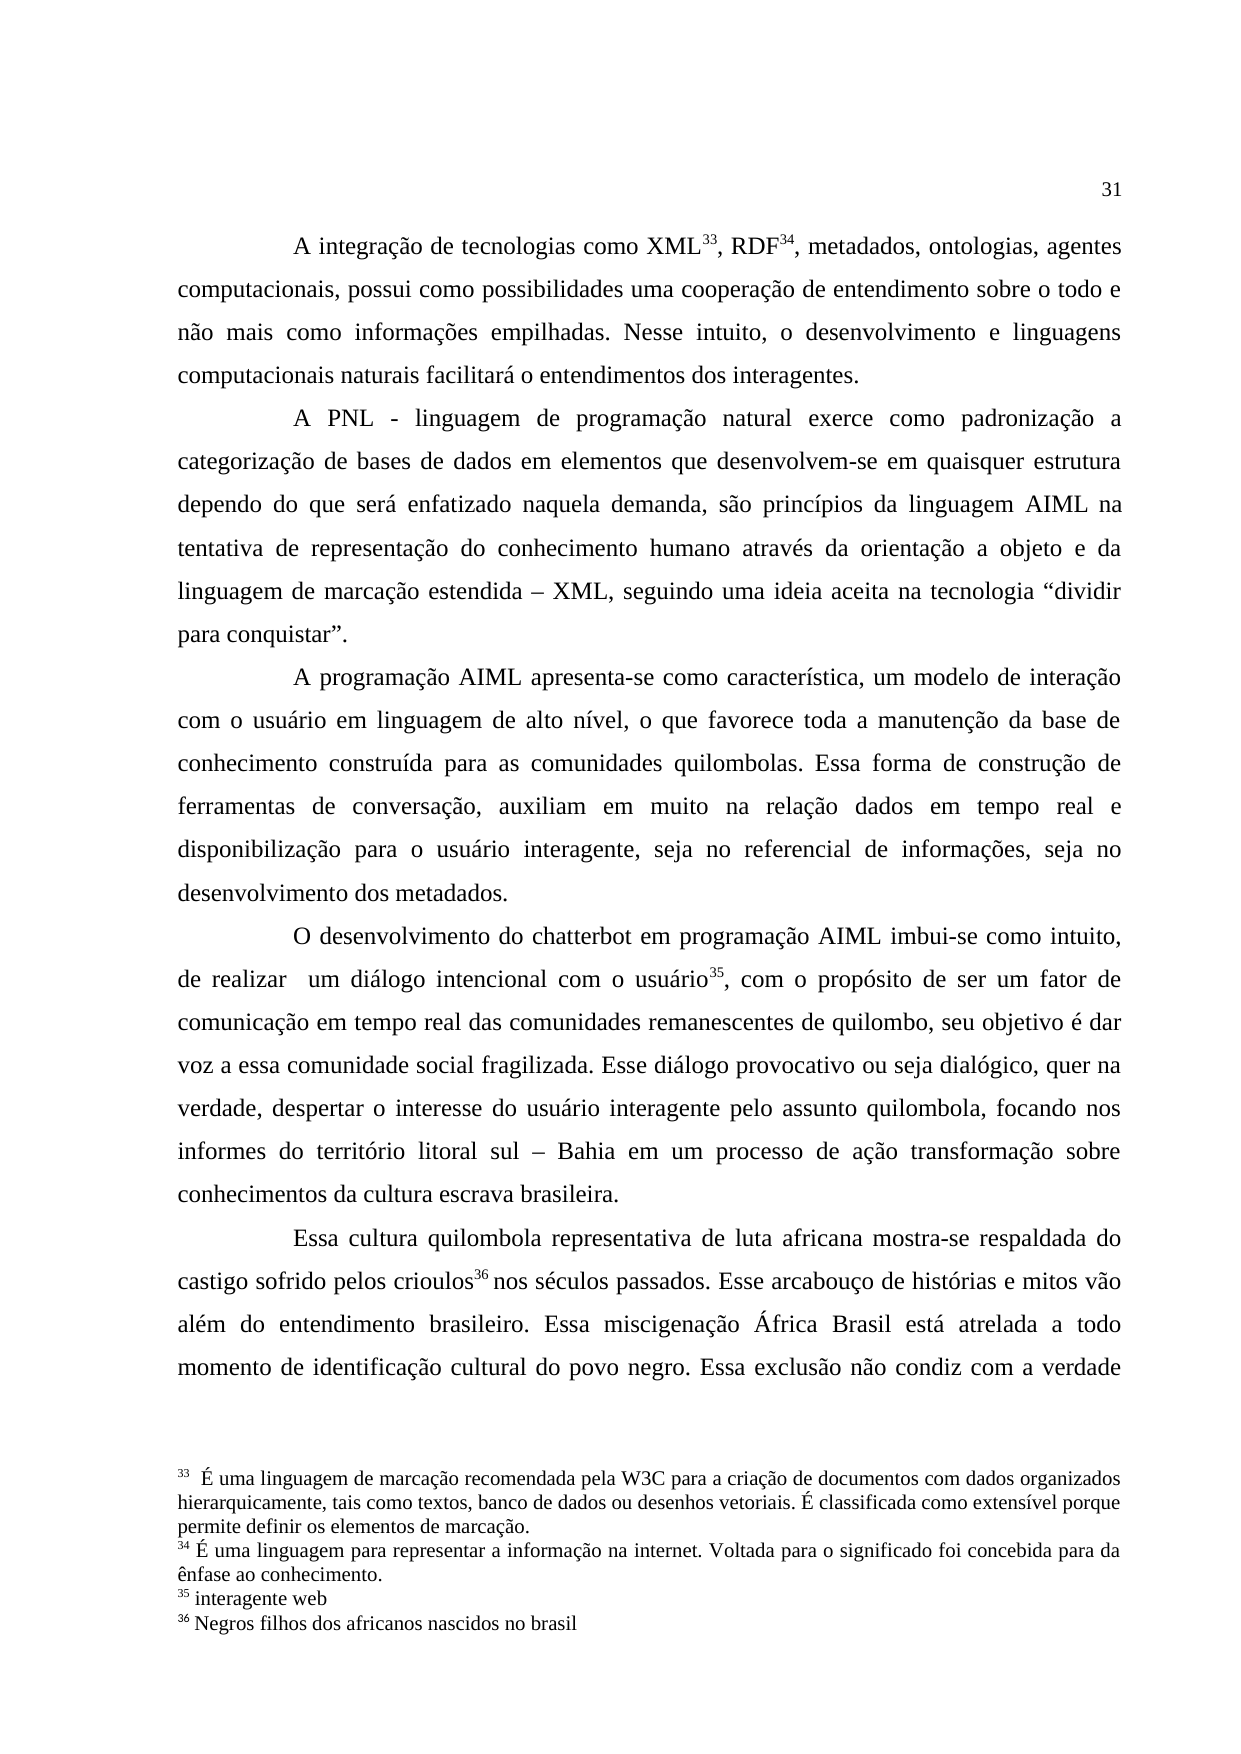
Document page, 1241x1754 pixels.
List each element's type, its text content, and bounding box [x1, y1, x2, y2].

text É uma linguagem de marcação recomendada pela W3C para a criação de documentos com dados organizados hierarquicamente, tais como textos, banco de dados ou desenhos vetoriais. É classificada como extensível porque permite definir os elementos de marcação. [177, 1466, 1122, 1538]
text Negros filhos dos africanos nascidos no brasil [177, 1610, 1122, 1636]
text A integração de tecnologias como XML, RDF, metadados, ontologias, agentes computacionais, possui como possibilidades uma cooperação de entendimento sobre o todo e não mais como informações empilhadas. Nesse intuito, o desenvolvimento e linguagens computacionais naturais facilitará o entendimentos dos interagentes. [177, 231, 1122, 389]
text É uma linguagem para representar a informação na internet. Voltada para o significado foi concebida para da ênfase ao conhecimento. [177, 1538, 1122, 1586]
text A PNL - linguagem de programação natural exerce como padronização a categorização de bases de dados em elementos que desenvolvem-se em quaisquer estrutura dependo do que será enfatizado naquela demanda, são princípios da linguagem AIML na tentativa de representação do conhecimento humano através da orientação a objeto e da linguagem de marcação estendida – XML, seguindo uma ideia aceita na tecnologia “dividir para conquistar”. [177, 403, 1122, 648]
text A programação AIML apresenta-se como característica, um modelo de interação com o usuário em linguagem de alto nível, o que favorece toda a manutenção da base de conhecimento construída para as comunidades quilombolas. Essa forma de construção de ferramentas de conversação, auxiliam em muito na relação dados em tempo real e disponibilização para o usuário interagente, seja no referencial de informações, seja no desenvolvimento dos metadados. [177, 662, 1122, 906]
text O desenvolvimento do chatterbot em programação AIML imbui-se como intuito, de realizar um diálogo intencional com o usuário, com o propósito de ser um fator de comunicação em tempo real das comunidades remanescentes de quilombo, seu objetivo é dar voz a essa comunidade social fragilizada. Esse diálogo provocativo ou seja dialógico, quer na verdade, despertar o interesse do usuário interagente pelo assunto quilombola, focando nos informes do território litoral sul – Bahia em um processo de ação transformação sobre conhecimentos da cultura escrava brasileira. [177, 921, 1122, 1208]
text interagente web [177, 1586, 1122, 1610]
text Essa cultura quilombola representativa de luta africana mostra-se respaldada do castigo sofrido pelos crioulos nos séculos passados. Esse arcabouço de histórias e mitos vão além do entendimento brasileiro. Essa miscigenação África Brasil está atrelada a todo momento de identificação cultural do povo negro. Essa exclusão não condiz com a verdade [177, 1223, 1122, 1381]
